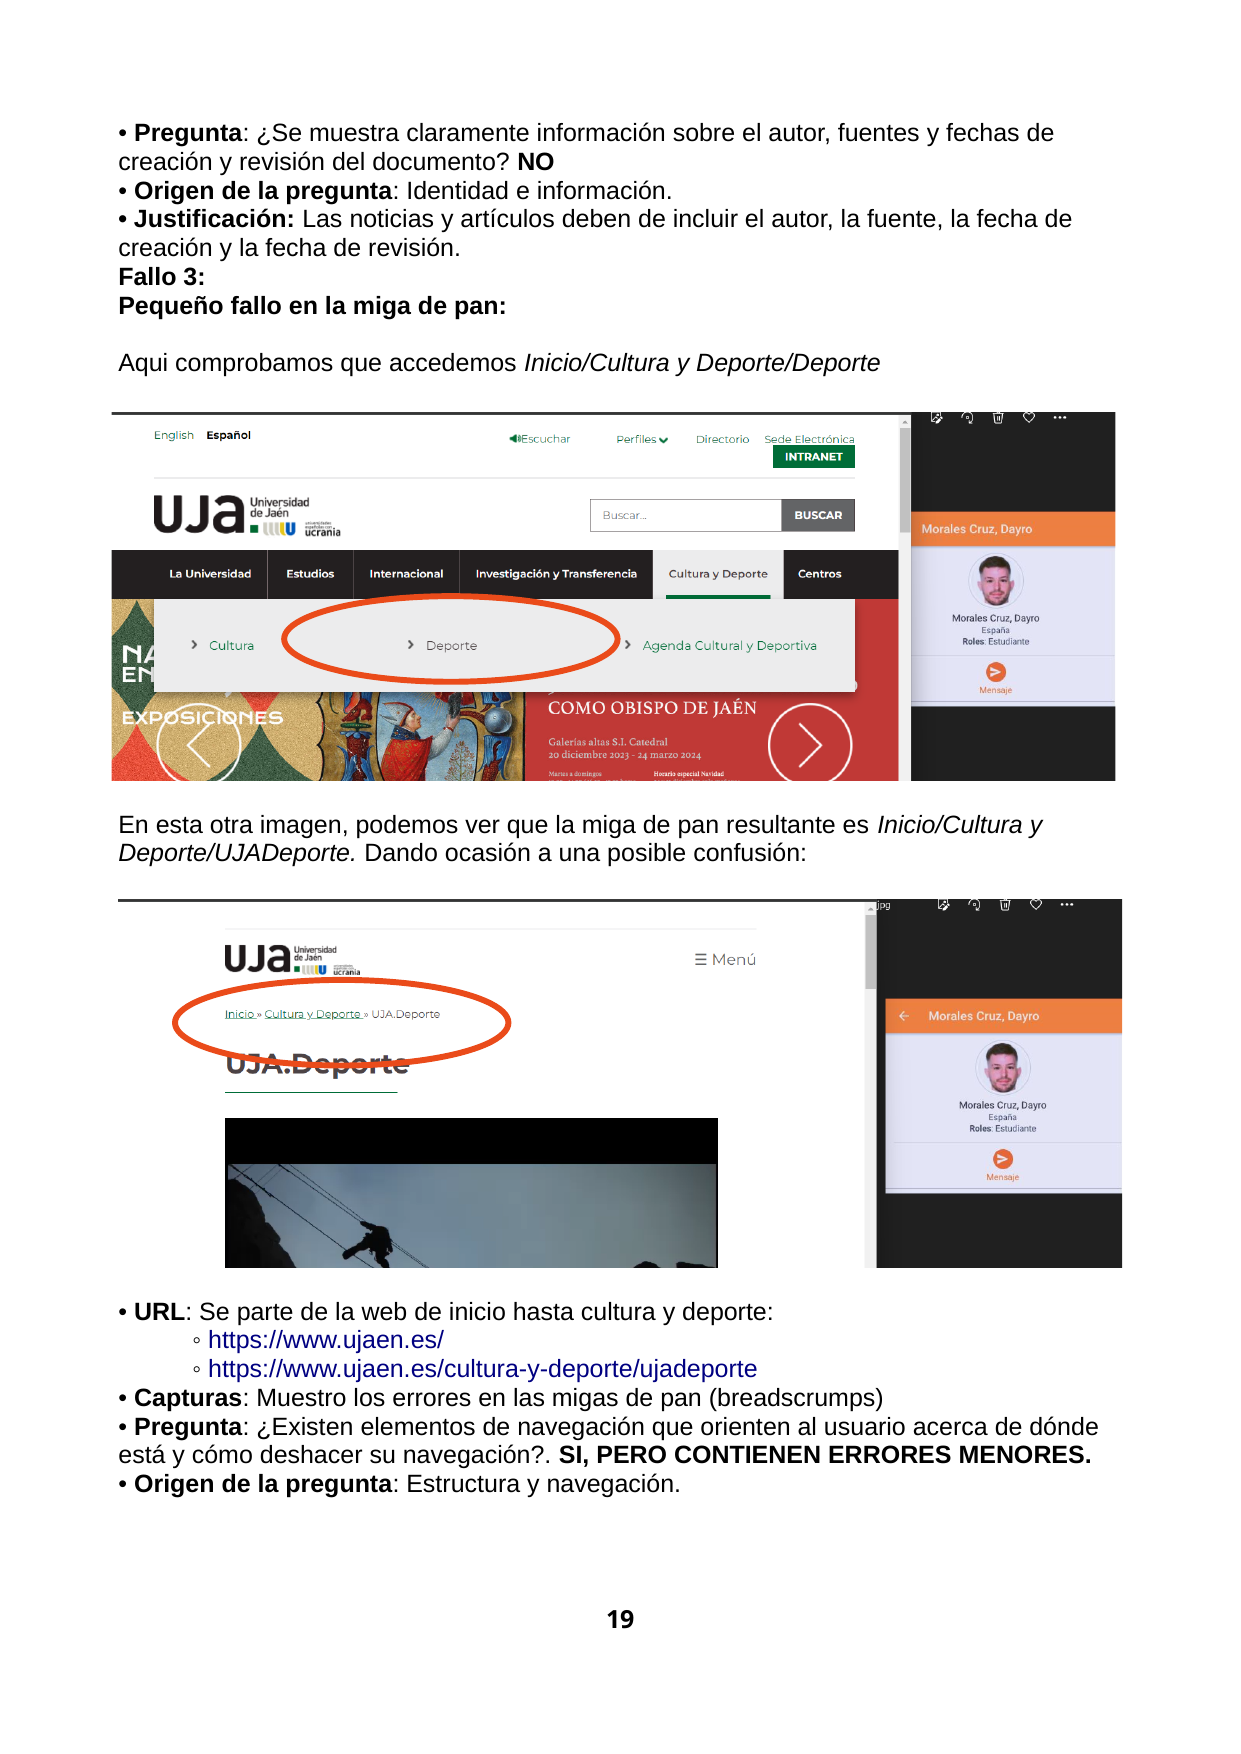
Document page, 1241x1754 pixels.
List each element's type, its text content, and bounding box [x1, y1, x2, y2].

text ◦ https://www.ujaen.es/cultura-y-deporte/ujadeporte [118, 1354, 1122, 1383]
text está y cómo deshacer su navegación?. SI, PERO CONTIENEN ERRORES MENORES. [118, 1440, 1122, 1469]
text • Capturas: Muestro los errores en las migas de pan (breadscrumps) [118, 1383, 1122, 1412]
text • Origen de la pregunta: Identidad e información. [118, 176, 1122, 204]
text En esta otra imagen, podemos ver que la miga de pan resultante es Inicio/Cultura y Deporte/UJADeporte. Dando ocasión a una posible confusión: [118, 810, 1122, 867]
picture [111, 412, 1116, 781]
text creación y la fecha de revisión. [118, 233, 1122, 262]
picture [118, 899, 1123, 1268]
text • Pregunta: ¿Se muestra claramente información sobre el autor, fuentes y fechas de creación y revisión del documento? NO [118, 118, 1122, 176]
text Aqui comprobamos que accedemos Inicio/Cultura y Deporte/Deporte [118, 348, 1122, 377]
text ◦ https://www.ujaen.es/ [118, 1325, 1122, 1354]
text • Justificación: Las noticias y artículos deben de incluir el autor, la fuente, la fecha de [118, 204, 1122, 233]
text • Pregunta: ¿Existen elementos de navegación que orienten al usuario acerca de dónde [118, 1412, 1122, 1440]
text Fallo 3: Pequeño fallo en la miga de pan: [118, 262, 1122, 348]
text • URL: Se parte de la web de inicio hasta cultura y deporte: [118, 1297, 1122, 1325]
text • Origen de la pregunta: Estructura y navegación. [118, 1469, 1122, 1498]
